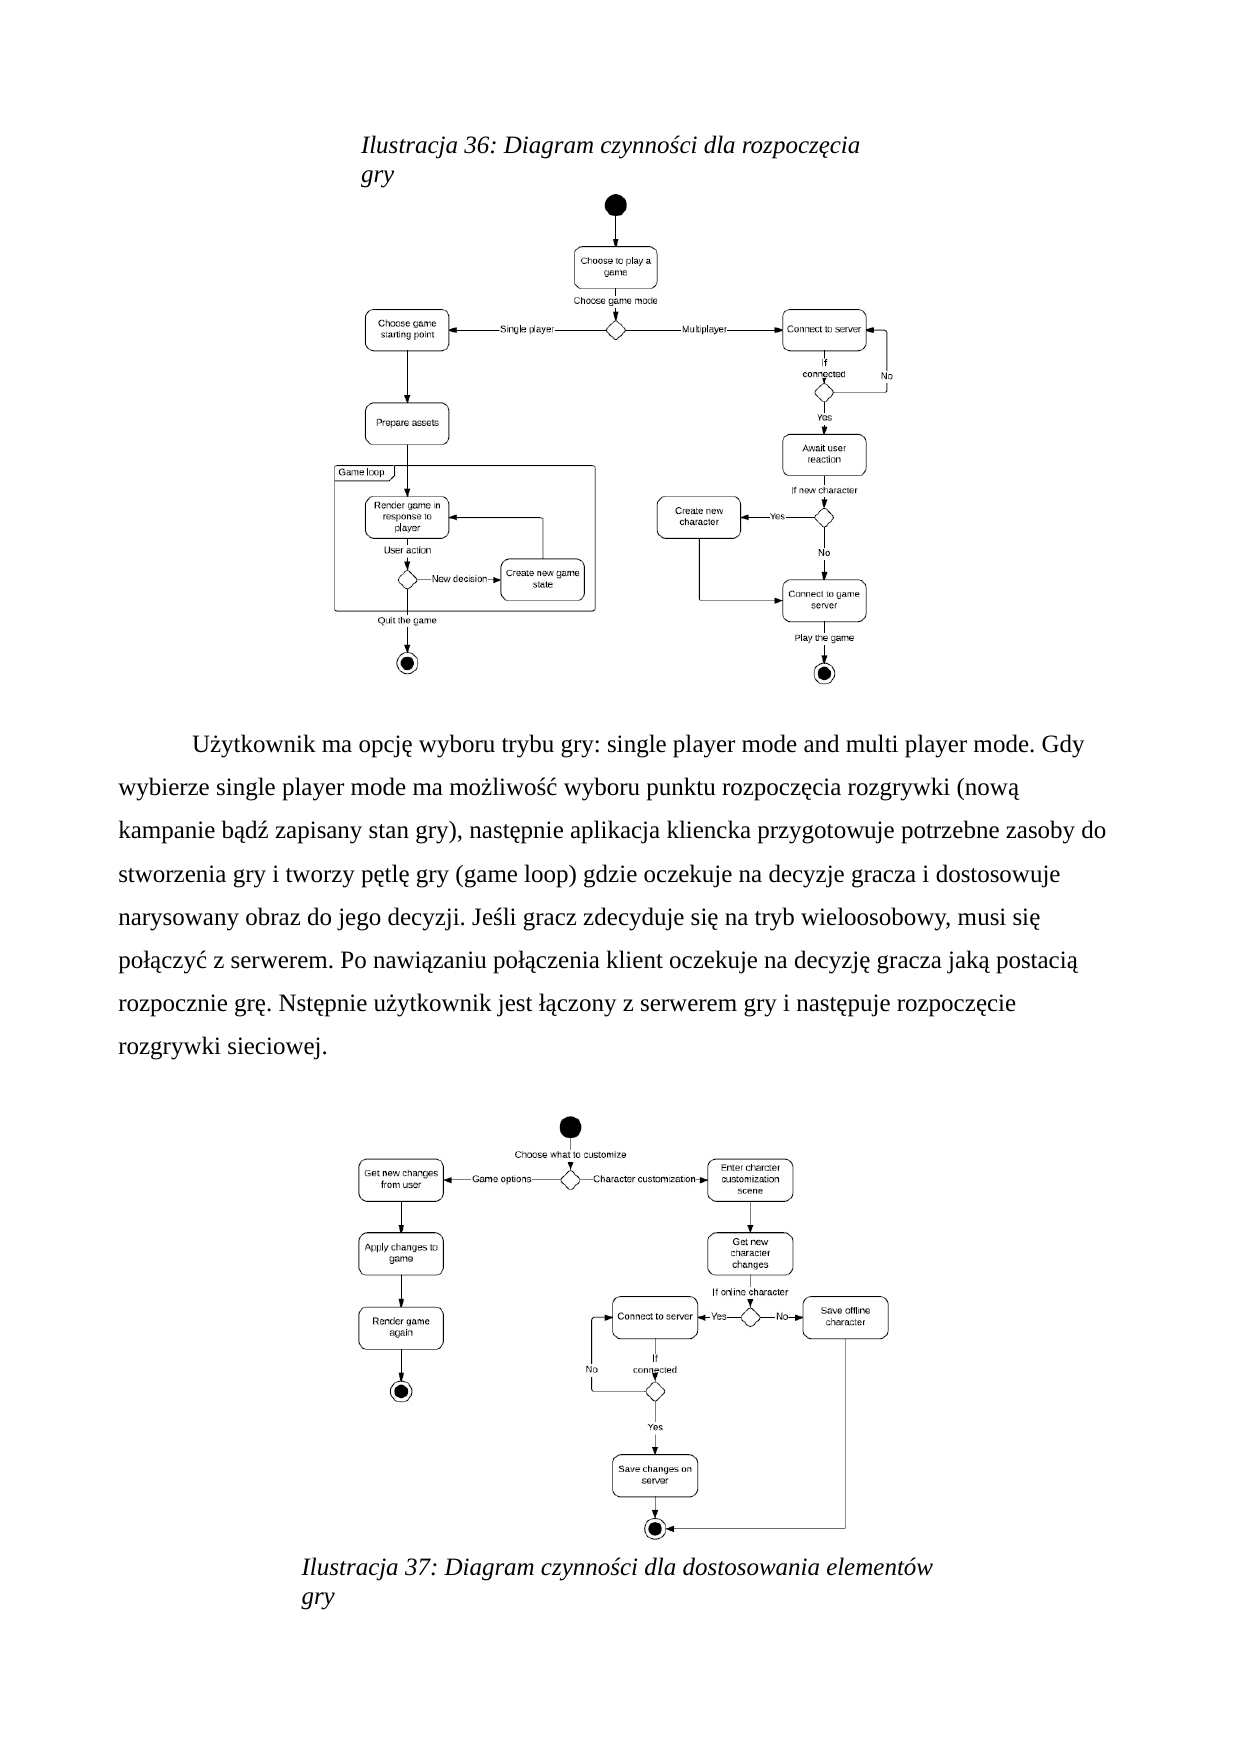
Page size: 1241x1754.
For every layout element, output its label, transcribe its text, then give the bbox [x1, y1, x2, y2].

text Ilustracja 37: Diagram czynności dla dostosowania elementów gry [301, 1108, 939, 1610]
picture [308, 189, 910, 692]
picture [328, 1095, 912, 1552]
text Ilustracja 36: Diagram czynności dla rozpoczęcia gry [361, 131, 879, 188]
text Użytkownik ma opcję wyboru trybu gry: single player mode and multi player mode. Gdy wybierze single player mode ma możliwość wyboru punktu rozpoczęcia rozgrywki (nową kampanie bądź zapisany stan gry), następnie aplikacja kliencka przygotowuje potrzebne zasoby do stworzenia gry i tworzy pętlę gry (game loop) gdzie oczekuje na decyzje gracza i dostosowuje narysowany obraz do jego decyzji. Jeśli gracz zdecyduje się na tryb wieloosobowy, musi się połączyć z serwerem. Po nawiązaniu połączenia klient oczekuje na decyzję gracza jaką postacią rozpocznie grę. Nstępnie użytkownik jest łączony z serwerem gry i następuje rozpoczęcie rozgrywki sieciowej. [118, 729, 1122, 1060]
